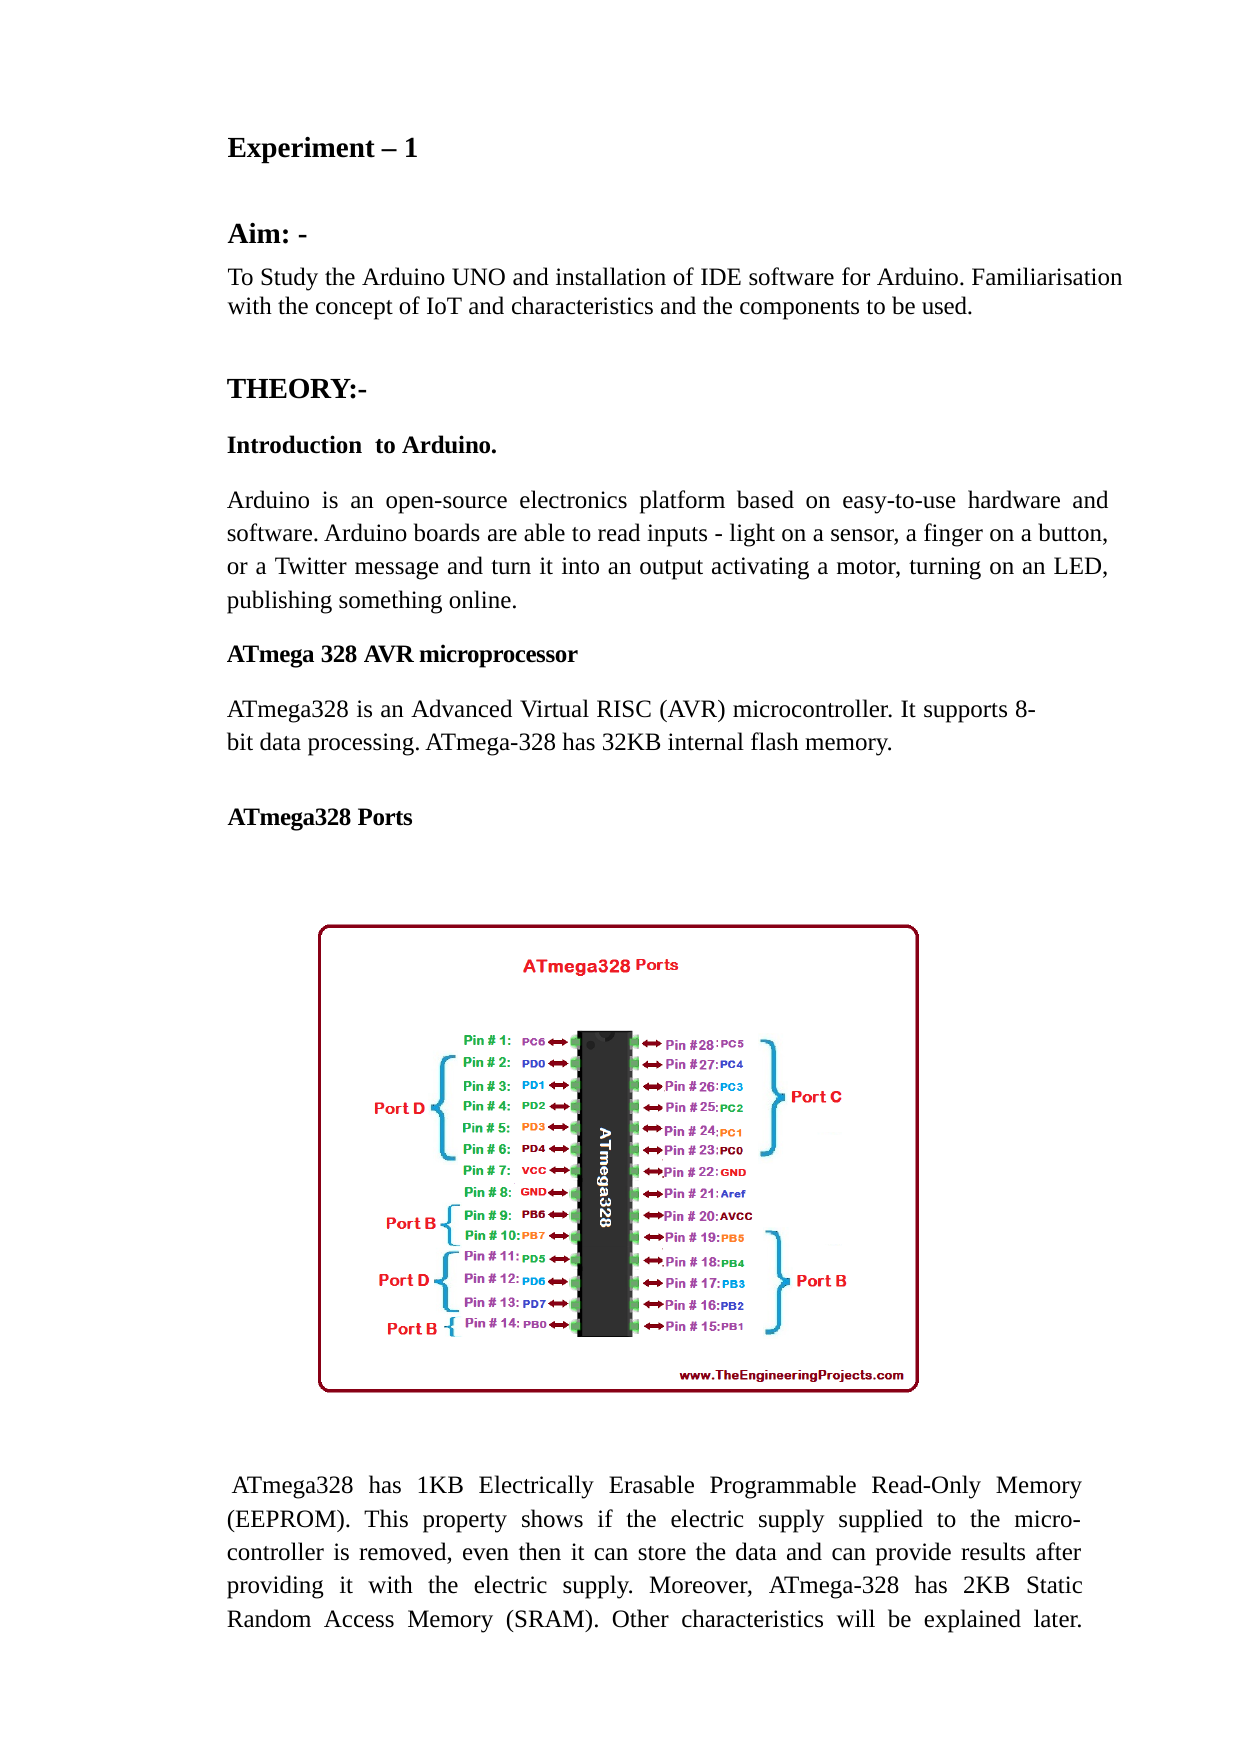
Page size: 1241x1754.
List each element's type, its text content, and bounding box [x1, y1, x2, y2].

text To Study the Arduino UNO and installation of IDE software for Arduino. Familiarisation with the concept of IoT and characteristics and the components to be used. [227, 262, 1122, 320]
text ATmega328 has 1KB Electrically Erasable Programmable Read-Only Memory (EEPROM). This property shows if the electric supply supplied to the micro-controller is removed, even then it can store the data and can provide results after providing it with the electric supply. Moreover, ATmega-328 has 2KB Static Random Access Memory (SRAM). Other characteristics will be explained later. [227, 1470, 1083, 1632]
text Introduction to Arduino. [227, 431, 1122, 459]
text ATmega328 is an Advanced Virtual RISC (AVR) microcontroller. It supports 8-bit data processing. ATmega-328 has 32KB internal flash memory. [227, 694, 1036, 756]
text Aim: - [227, 217, 1122, 250]
text THEORY:- [227, 371, 1122, 404]
text Experiment – 1 [227, 130, 1122, 164]
text Arduino is an open-source electronics platform based on easy-to-use hardware and software. Arduino boards are able to read inputs - light on a sensor, a finger on a button, or a Twitter message and turn it into an output activating a motor, turning on an LED, publishing something online. [227, 485, 1109, 613]
text ATmega328 Ports [227, 802, 1122, 831]
text ATmega 328 AVR microprocessor [227, 639, 1109, 668]
picture [315, 920, 923, 1397]
